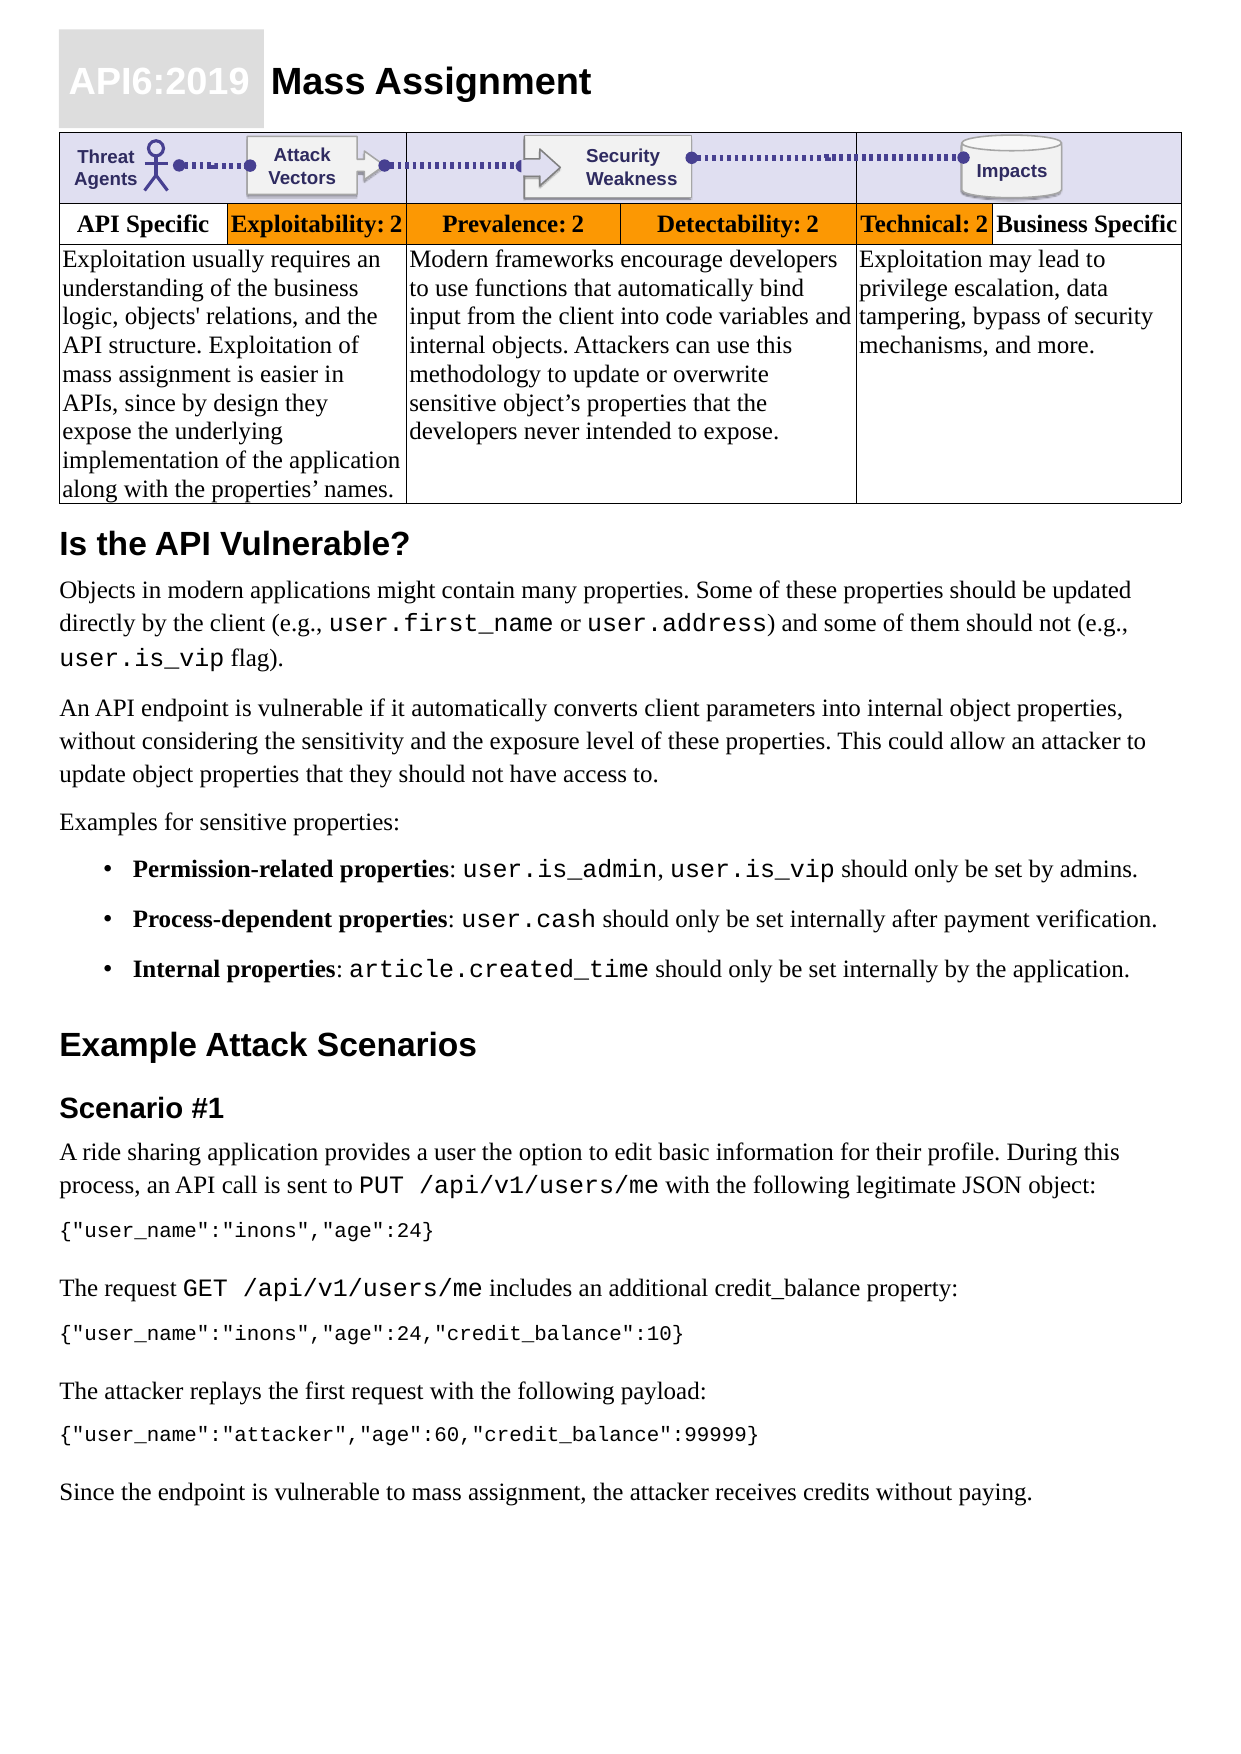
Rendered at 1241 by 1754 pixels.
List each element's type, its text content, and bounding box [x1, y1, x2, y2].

table_cell Exploitability: 2 [228, 204, 406, 244]
text {"user_name":"attacker","age":60,"credit_balance":99999} [59, 1424, 1181, 1447]
table_header [60, 133, 227, 203]
table_cell API Specific [60, 204, 227, 244]
list Process-dependent properties: user.cash should only be set internally after payment verification. [103, 904, 1181, 935]
table_cell Prevalence: 2 [407, 204, 620, 244]
text Objects in modern applications might contain many properties. Some of these properties should be updated directly by the client (e.g., user.first_name or user.address) and some of them should not (e.g., user.is_vip flag). [59, 575, 1181, 674]
table_cell Exploitation usually requires an understanding of the business logic, objects' relations, and the API structure. Exploitation of mass assignment is easier in APIs, since by design they expose the underlying implementation of the application along with the properties’ names. [60, 245, 406, 503]
text {"user_name":"inons","age":24,"credit_balance":10} [59, 1323, 1181, 1347]
table_cell Detectability: 2 [621, 204, 856, 244]
table_header [992, 133, 1181, 203]
text The request GET /api/v1/users/me includes an additional credit_balance property: [59, 1273, 1181, 1304]
table_header [857, 133, 992, 203]
table_header [407, 133, 620, 203]
subtitle Scenario #1 [59, 1091, 1181, 1124]
subtitle Is the API Vulnerable? [59, 524, 1181, 562]
table_cell Business Specific [993, 204, 1181, 244]
table_cell Technical: 2 [857, 204, 992, 244]
table_header [620, 133, 856, 203]
text Since the endpoint is vulnerable to mass assignment, the attacker receives credits without paying. [59, 1477, 1181, 1506]
list Permission-related properties: user.is_admin, user.is_vip should only be set by admins. [103, 854, 1181, 885]
subtitle Example Attack Scenarios [59, 1025, 1181, 1064]
text Examples for sensitive properties: [59, 807, 1181, 835]
table_header [227, 133, 406, 203]
text {"user_name":"inons","age":24} [59, 1220, 1181, 1244]
text A ride sharing application provides a user the option to edit basic information for their profile. During this process, an API call is sent to PUT /api/v1/users/me with the following legitimate JSON object: [59, 1137, 1181, 1201]
table_cell Modern frameworks encourage developers to use functions that automatically bind input from the client into code variables and internal objects. Attackers can use this methodology to update or overwrite sensitive object’s properties that the developers never intended to expose. [407, 245, 856, 503]
table_cell Exploitation may lead to privilege escalation, data tampering, bypass of security mechanisms, and more. [857, 245, 1181, 503]
text An API endpoint is vulnerable if it automatically converts client parameters into internal object properties, without considering the sensitivity and the exposure level of these properties. This could allow an attacker to update object properties that they should not have access to. [59, 693, 1181, 788]
list Internal properties: article.created_time should only be set internally by the application. [103, 954, 1181, 985]
text The attacker replays the first request with the following payload: [59, 1376, 1181, 1405]
